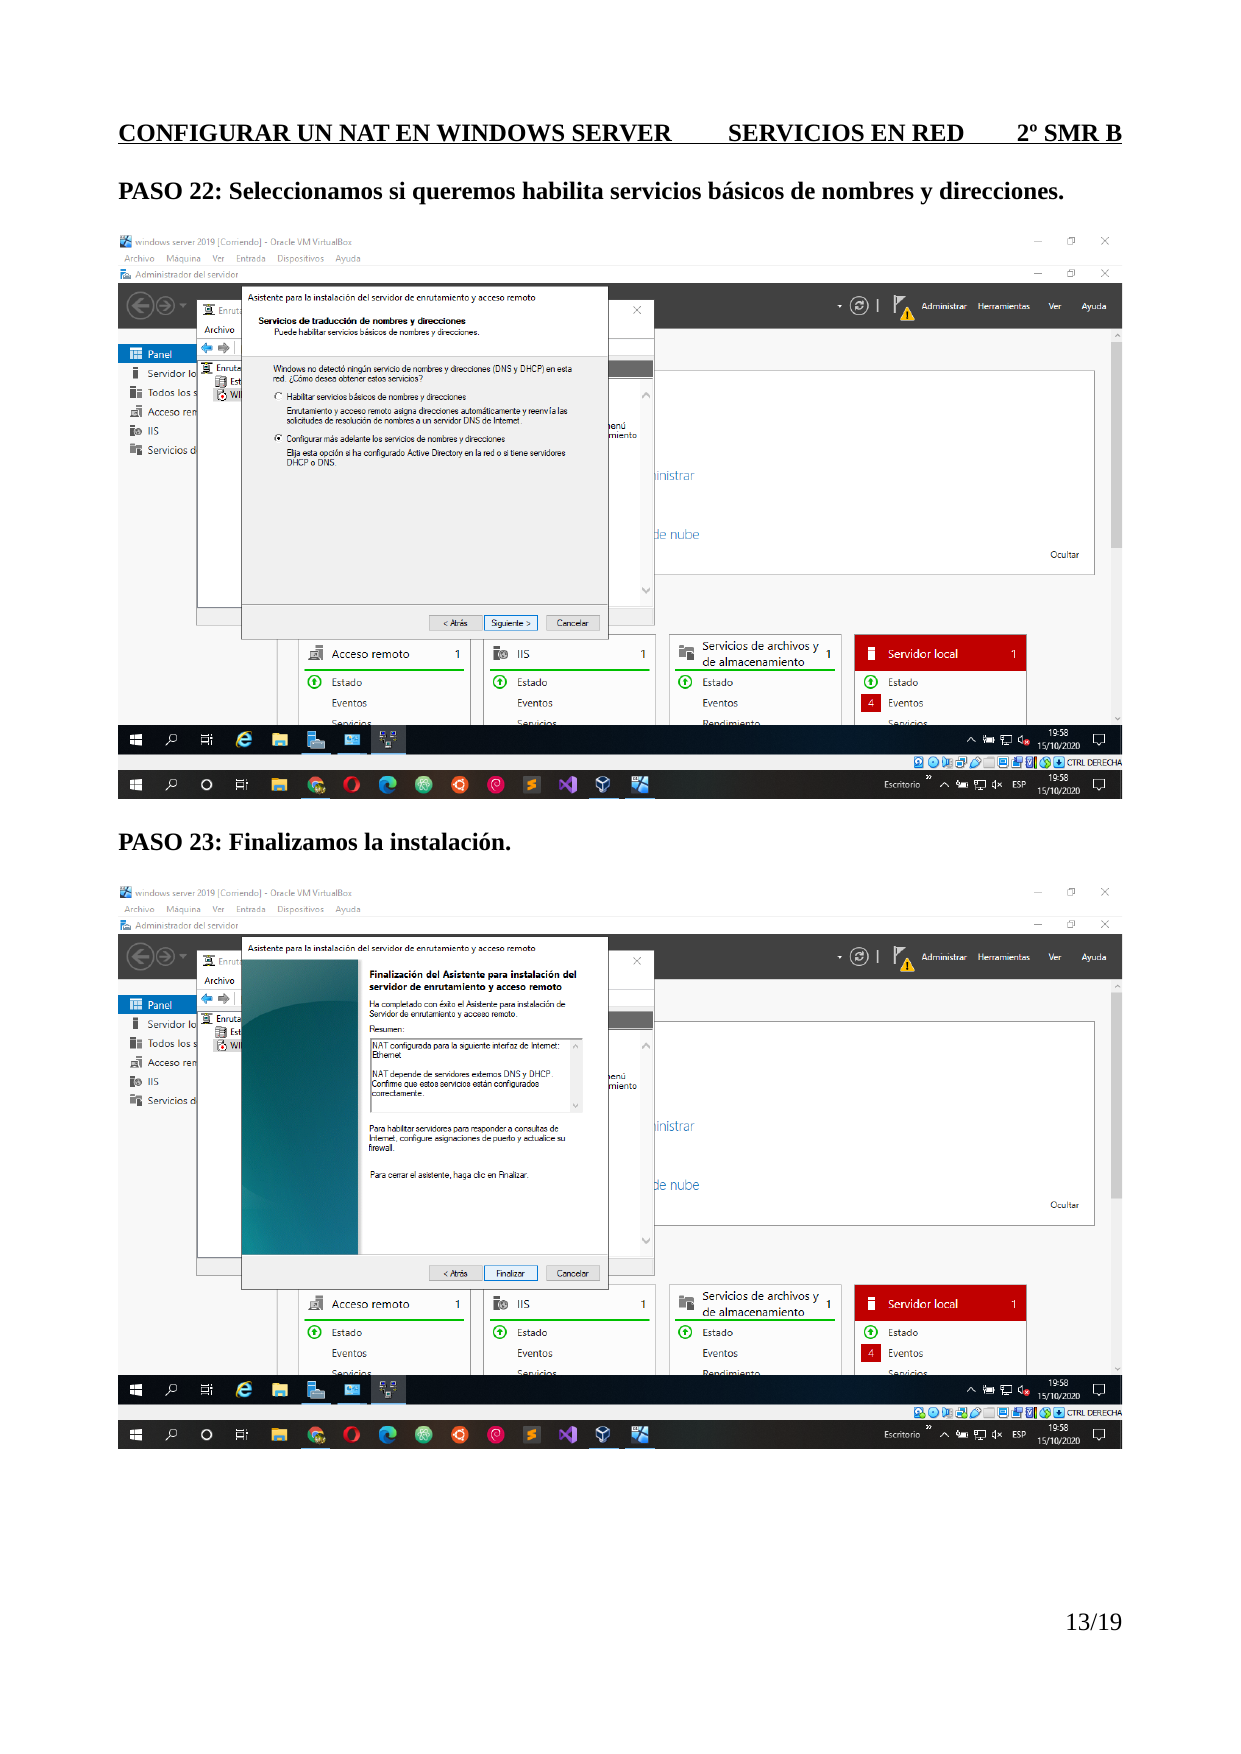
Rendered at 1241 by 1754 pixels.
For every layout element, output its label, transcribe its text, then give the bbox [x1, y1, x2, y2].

picture [118, 233, 1123, 799]
text PASO 23: Finalizamos la instalación. [118, 827, 1122, 856]
text PASO 22: Seleccionamos si queremos habilita servicios básicos de nombres y direcciones. [118, 176, 1122, 205]
picture [118, 884, 1123, 1449]
